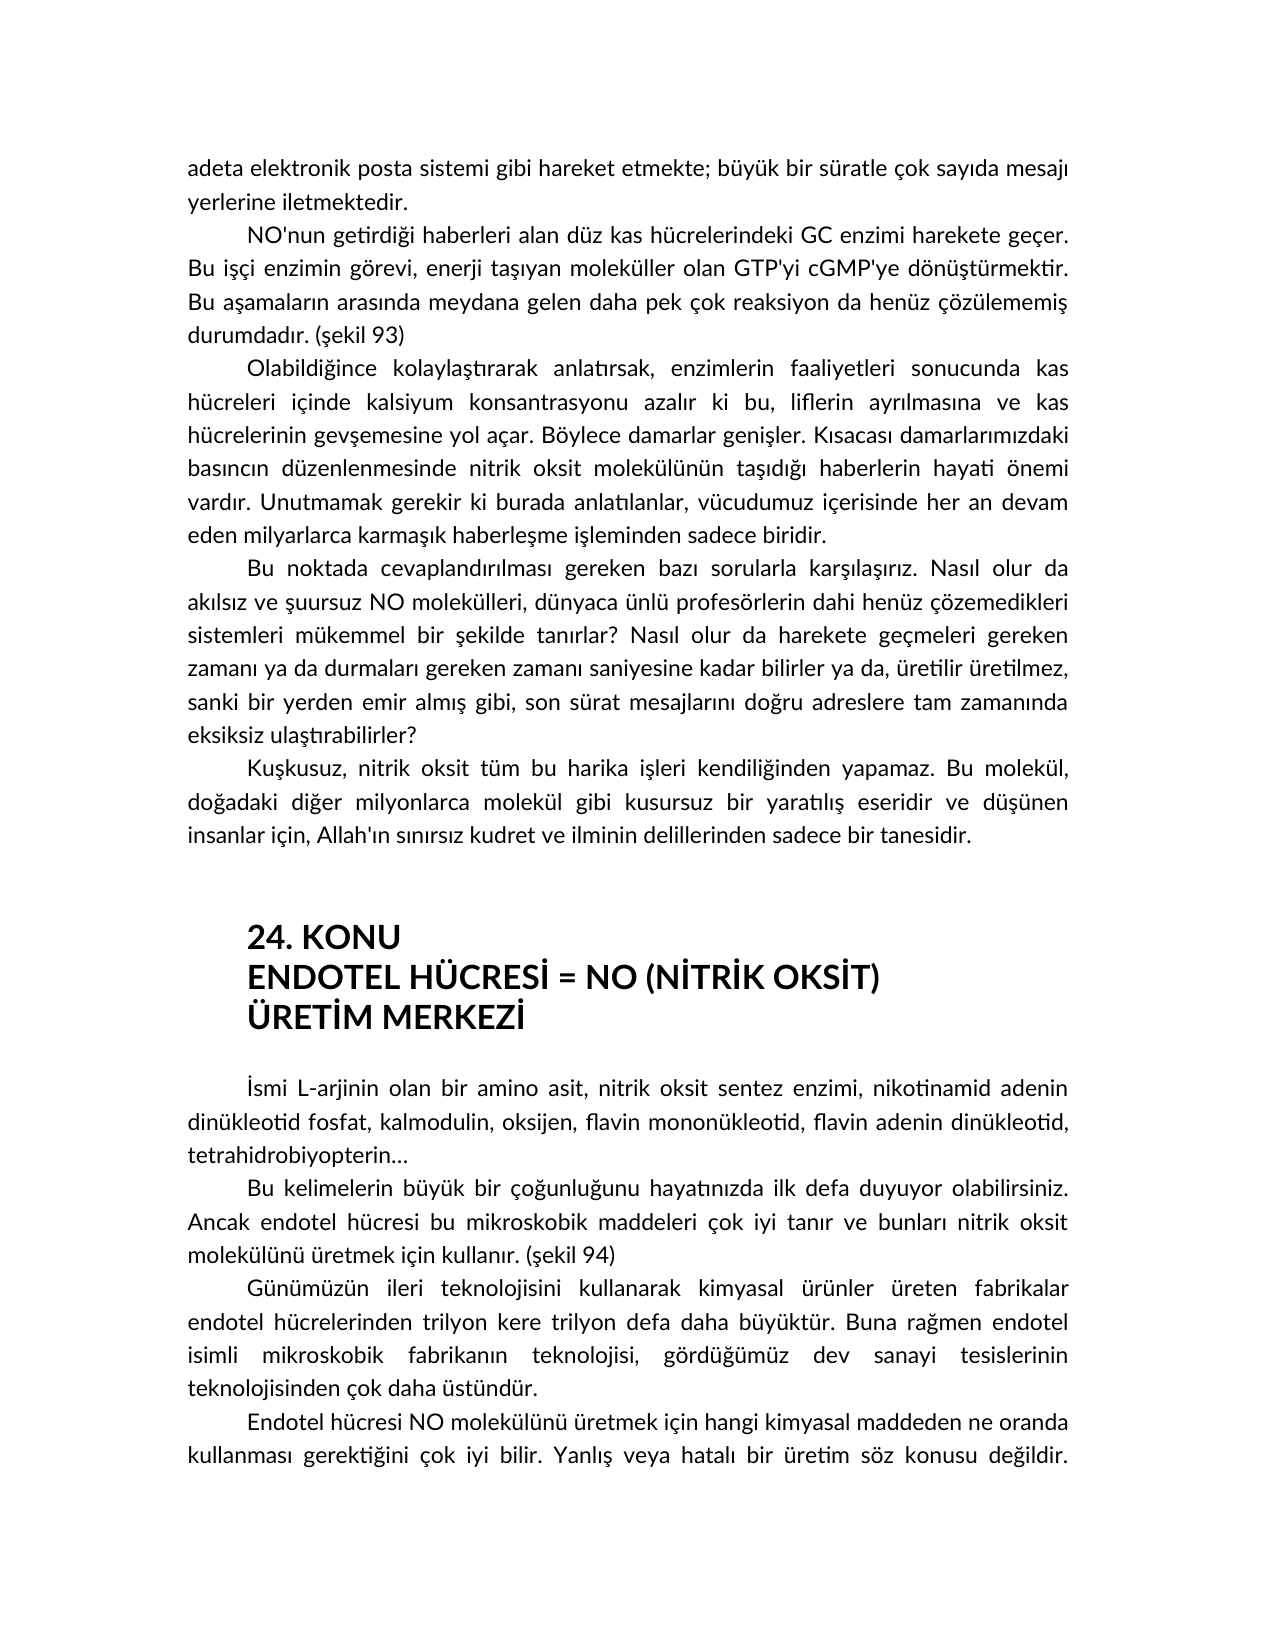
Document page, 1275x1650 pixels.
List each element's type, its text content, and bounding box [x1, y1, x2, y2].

text Bu noktada cevaplandırılması gereken bazı sorularla karşılaşırız. Nasıl olur da akılsız ve şuursuz NO molekülleri, dünyaca ünlü profesörlerin dahi henüz çözemedikleri sistemleri mükemmel bir şekilde tanırlar? Nasıl olur da harekete geçmeleri gereken zamanı ya da durmaları gereken zamanı saniyesine kadar bilirler ya da, üretilir üretilmez, sanki bir yerden emir almış gibi, son sürat mesajlarını doğru adreslere tam zamanında eksiksiz ulaştırabilirler? [187, 550, 1070, 750]
text ÜRETİM MERKEZİ [187, 997, 1070, 1037]
text Olabildiğince kolaylaştırarak anlatırsak, enzimlerin faaliyetleri sonucunda kas hücreleri içinde kalsiyum konsantrasyonu azalır ki bu, liflerin ayrılmasına ve kas hücrelerinin gevşemesine yol açar. Böylece damarlar genişler. Kısacası damarlarımızdaki basıncın düzenlenmesinde nitrik oksit molekülünün taşıdığı haberlerin hayati önemi vardır. Unutmamak gerekir ki burada anlatılanlar, vücudumuz içerisinde her an devam eden milyarlarca karmaşık haberleşme işleminden sadece biridir. [187, 350, 1070, 550]
text Bu kelimelerin büyük bir çoğunluğunu hayatınızda ilk defa duyuyor olabilirsiniz. Ancak endotel hücresi bu mikroskobik maddeleri çok iyi tanır ve bunları nitrik oksit molekülünü üretmek için kullanır. (şekil 94) [187, 1170, 1070, 1270]
text ENDOTEL HÜCRESİ = NO (NİTRİK OKSİT) [187, 957, 1070, 997]
text Günümüzün ileri teknolojisini kullanarak kimyasal ürünler üreten fabrikalar endotel hücrelerinden trilyon kere trilyon defa daha büyüktür. Buna rağmen endotel isimli mikroskobik fabrikanın teknolojisi, gördüğümüz dev sanayi tesislerinin teknolojisinden çok daha üstündür. [187, 1270, 1070, 1403]
text adeta elektronik posta sistemi gibi hareket etmekte; büyük bir süratle çok sayıda mesajı yerlerine iletmektedir. [187, 150, 1070, 217]
text Endotel hücresi NO molekülünü üretmek için hangi kimyasal maddeden ne oranda kullanması gerektiğini çok iyi bilir. Yanlış veya hatalı bir üretim söz konusu değildir. [187, 1403, 1070, 1470]
text Kuşkusuz, nitrik oksit tüm bu harika işleri kendiliğinden yapamaz. Bu molekül, doğadaki diğer milyonlarca molekül gibi kusursuz bir yaratılış eseridir ve düşünen insanlar için, Allah'ın sınırsız kudret ve ilminin delillerinden sadece bir tanesidir. [187, 750, 1070, 850]
text 24. KONU [187, 917, 1070, 957]
text NO'nun getirdiği haberleri alan düz kas hücrelerindeki GC enzimi harekete geçer. Bu işçi enzimin görevi, enerji taşıyan moleküller olan GTP'yi cGMP'ye dönüştürmektir. Bu aşamaların arasında meydana gelen daha pek çok reaksiyon da henüz çözülememiş durumdadır. (şekil 93) [187, 217, 1070, 350]
text İsmi L-arjinin olan bir amino asit, nitrik oksit sentez enzimi, nikotinamid adenin dinükleotid fosfat, kalmodulin, oksijen, flavin mononükleotid, flavin adenin dinükleotid, tetrahidrobiyopterin… [187, 1070, 1070, 1170]
